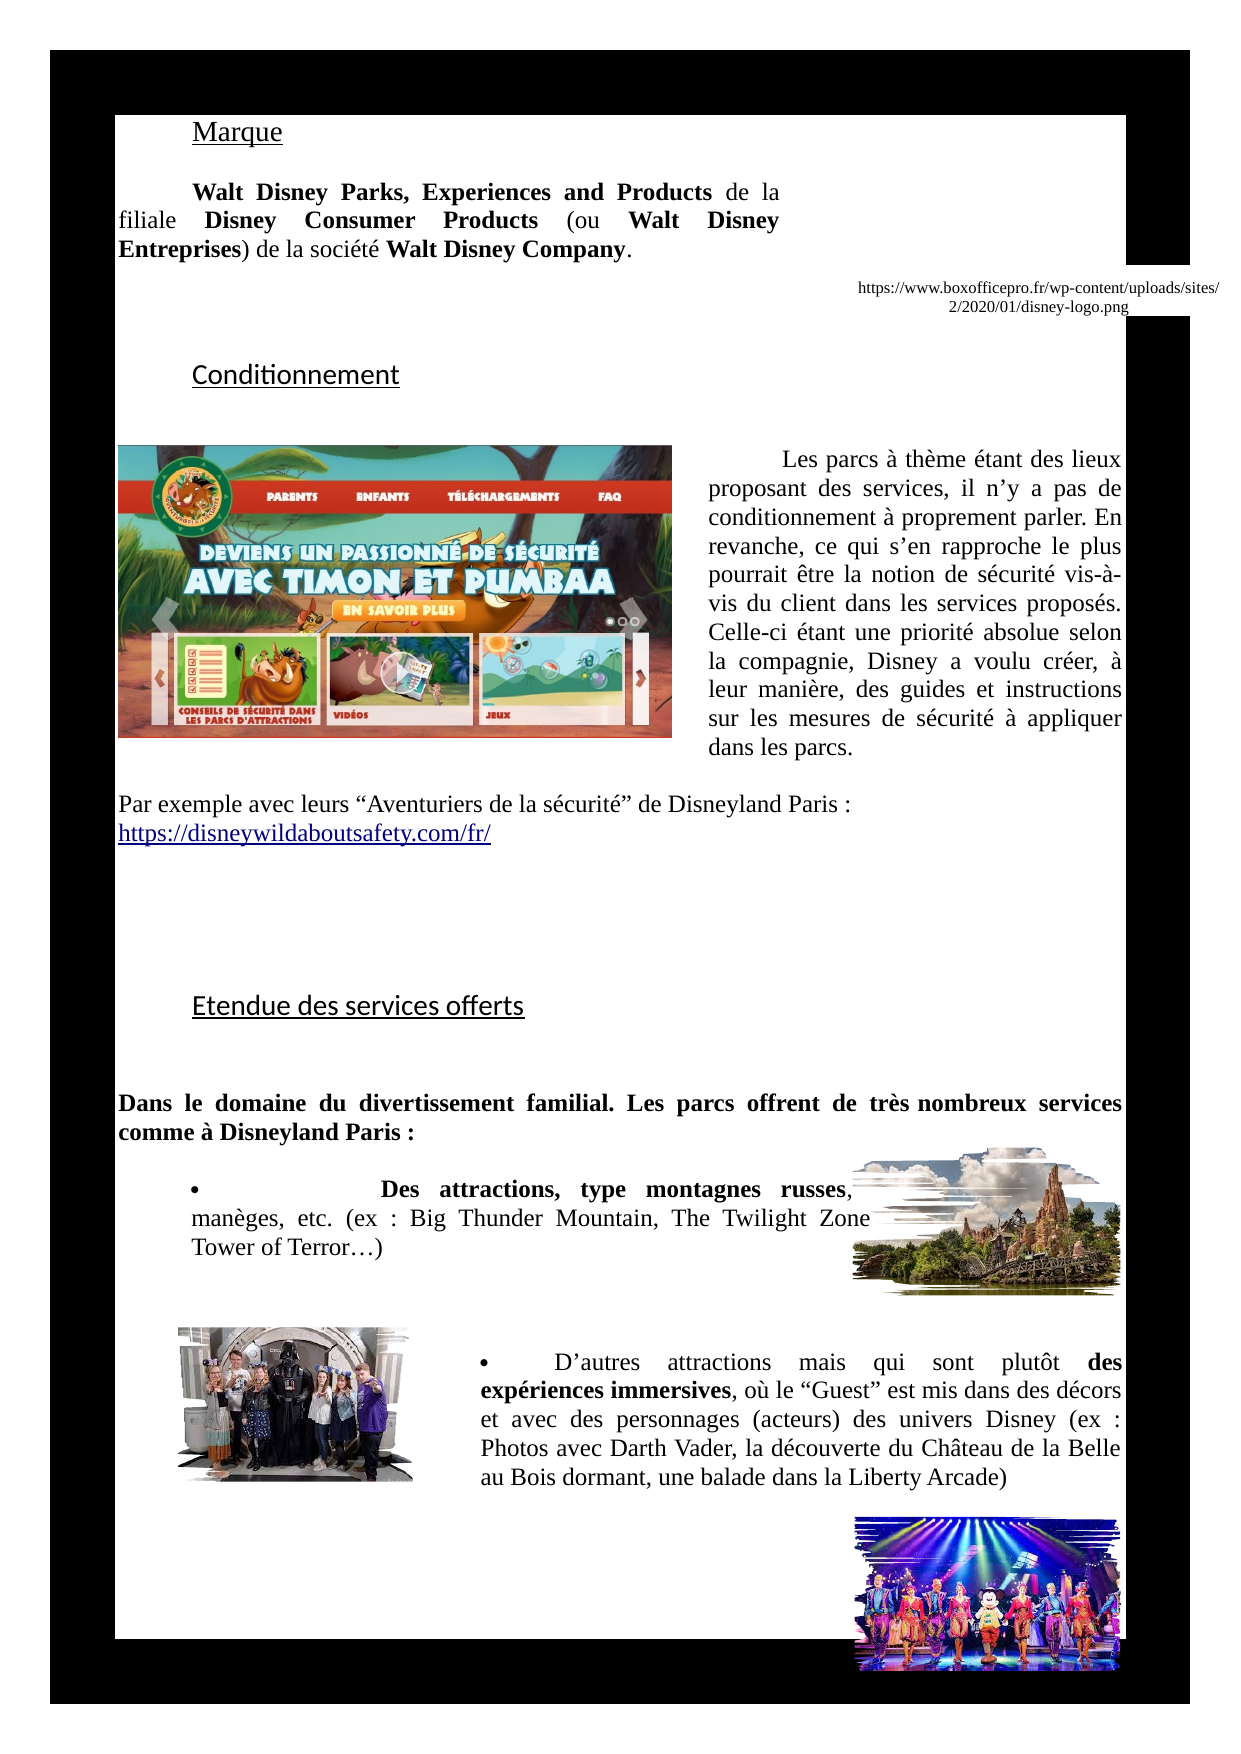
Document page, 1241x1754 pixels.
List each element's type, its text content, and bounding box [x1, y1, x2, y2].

text https://www.boxofficepro.fr/wp-content/uploads/sites/2/2020/01/disney-logo.png [837, 278, 1240, 316]
text Par exemple avec leurs “Aventuriers de la sécurité” de Disneyland Paris : https://disneywildaboutsafety.com/fr/ [118, 789, 1122, 847]
text Marque [118, 115, 1122, 148]
text Conditionnement [118, 356, 1122, 392]
text Walt Disney Parks, Experiences and Products de la filiale Disney Consumer Products (ou Walt Disney Entreprises) de la société Walt Disney Company. [118, 177, 779, 263]
text Etendue des services offerts [118, 987, 1122, 1022]
list D’autres attractions mais qui sont plutôt des expériences immersives, où le “Guest” est mis dans des décors et avec des personnages (acteurs) des univers Disney (ex : Photos avec Darth Vader, la découverte du Château de la Belle au Bois dormant, une balade dans la Liberty Arcade) [480, 1347, 1122, 1490]
text Dans le domaine du divertissement familial. Les parcs offrent de très nombreux services comme à Disneyland Paris : [118, 1088, 1122, 1145]
list [1062, 1174, 1122, 1260]
list Des attractions, type montagnes russes, manèges, etc. (ex : Big Thunder Mountain, The Twilight Zone Tower of Terror…) [191, 1174, 979, 1260]
text Les parcs à thème étant des lieux proposant des services, il n’y a pas de conditionnement à proprement parler. En revanche, ce qui s’en rapproche le plus pourrait être la notion de sécurité vis-à-vis du client dans les services proposés. Celle-ci étant une priorité absolue selon la compagnie, Disney a voulu créer, à leur manière, des guides et instructions sur les mesures de sécurité à appliquer dans les parcs. [708, 444, 1122, 761]
